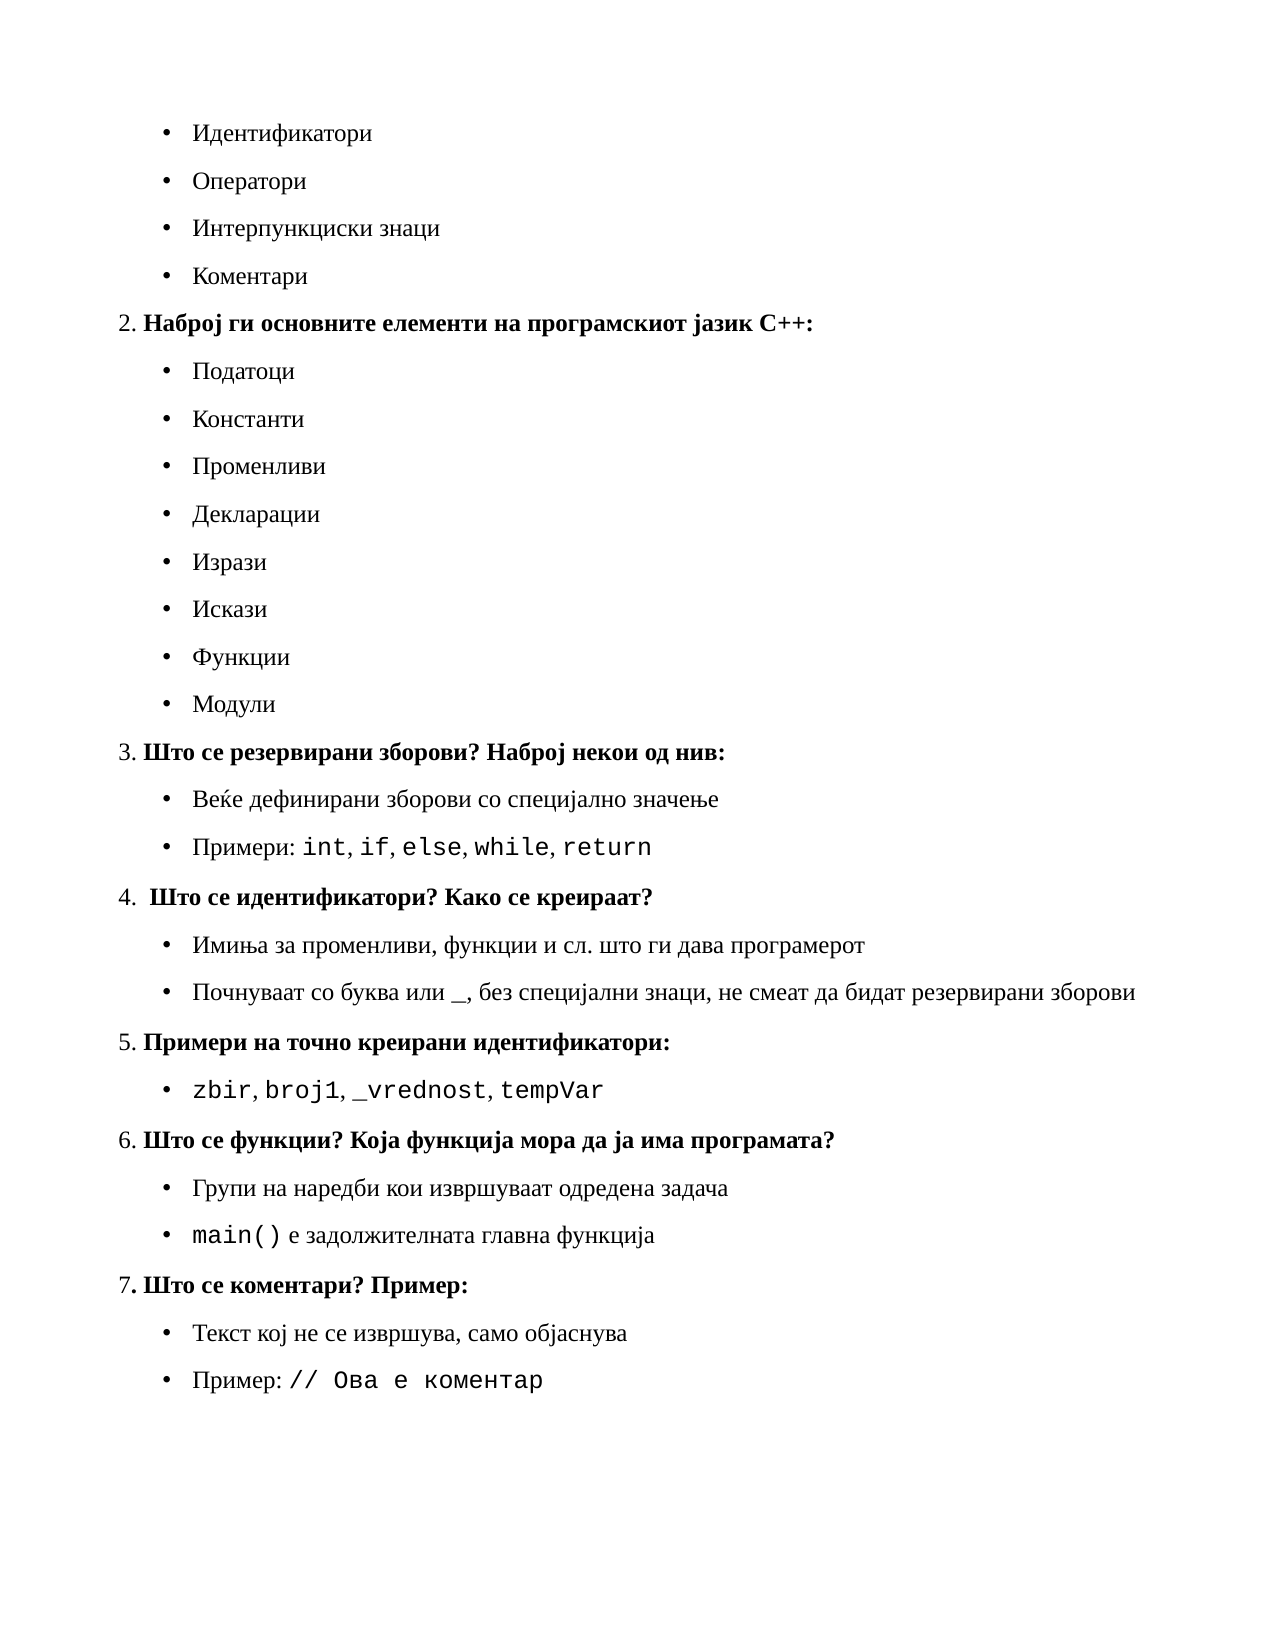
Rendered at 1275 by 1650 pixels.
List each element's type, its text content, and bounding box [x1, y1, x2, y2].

list Функции [162, 642, 1157, 671]
list Изрази [162, 547, 1157, 575]
list Групи на наредби кои извршуваат одредена задача [162, 1173, 1157, 1201]
list Веќе дефинирани зборови со специјално значење [162, 784, 1157, 813]
text 6. Што се функции? Која функција мора да ја има програмата? [118, 1125, 1157, 1154]
list Почнуваат со буква или _, без специјални знаци, не смеат да бидат резервирани зборови [162, 977, 1157, 1008]
list Пример: // Ова е коментар [162, 1365, 1157, 1396]
list Имиња за променливи, функции и сл. што ги дава програмерот [162, 930, 1157, 958]
list Коментари [162, 261, 1157, 290]
list Променливи [162, 451, 1157, 480]
text 4. Што се идентификатори? Како се креираат? [118, 882, 1157, 911]
list Текст кој не се извршува, само објаснува [162, 1318, 1157, 1347]
list Декларации [162, 499, 1157, 528]
list Константи [162, 404, 1157, 432]
list Податоци [162, 356, 1157, 385]
text 5. Примери на точно креирани идентификатори: [118, 1027, 1157, 1056]
list Оператори [162, 166, 1157, 194]
list Искази [162, 594, 1157, 623]
list zbir, broj1, _vrednost, tempVar [162, 1075, 1157, 1106]
list Модули [162, 689, 1157, 718]
list Идентификатори [162, 118, 1157, 147]
text 3️. Што се резервирани зборови? Наброј некои од нив: [118, 737, 1157, 766]
list Примери: int, if, else, while, return [162, 832, 1157, 863]
text 7. Што се коментари? Пример: [118, 1270, 1157, 1299]
list Интерпункциски знаци [162, 213, 1157, 242]
text 2️. Наброј ги основните елементи на програмскиот јазик C++: [118, 308, 1157, 337]
list main() е задолжителната главна функција [162, 1220, 1157, 1251]
